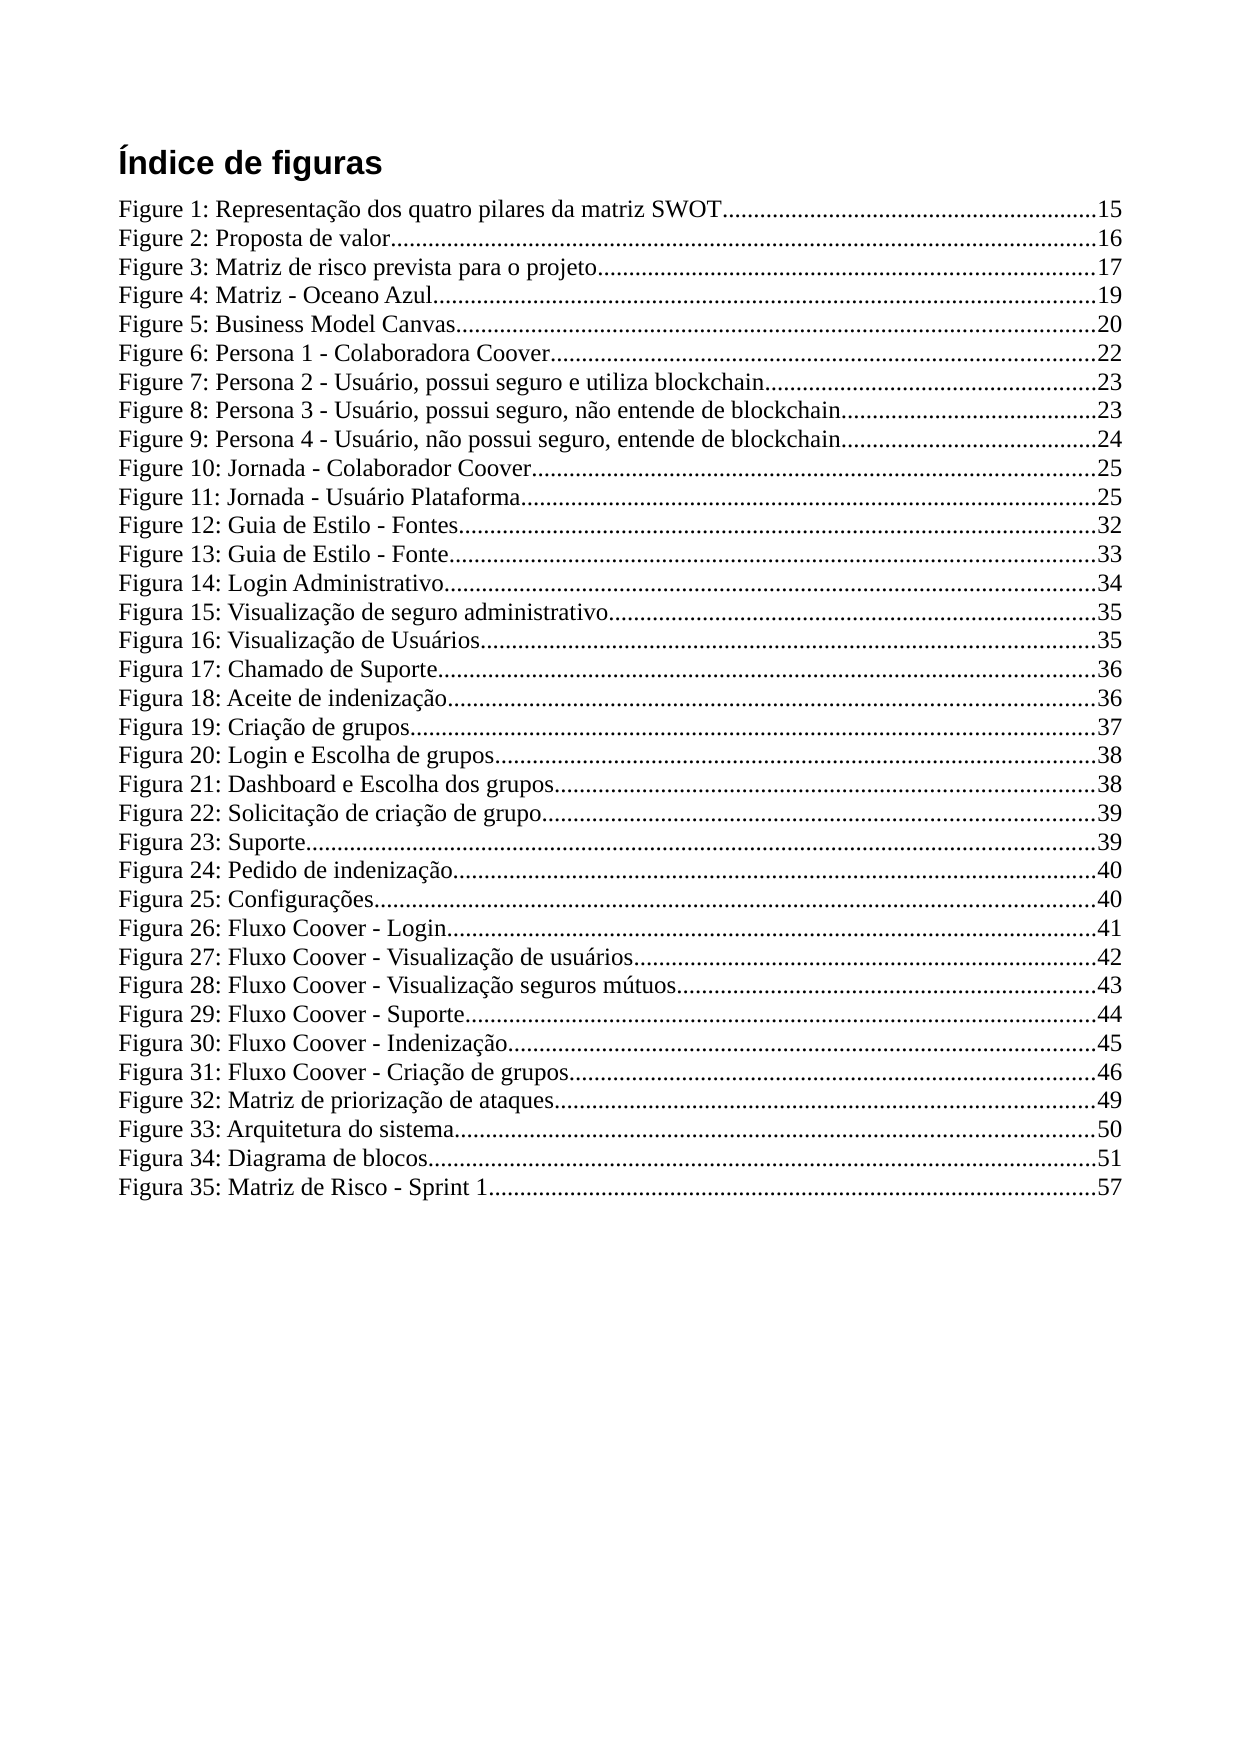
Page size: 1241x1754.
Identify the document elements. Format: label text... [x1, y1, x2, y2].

text Figura 34: Diagrama de blocos 51 [118, 1143, 1122, 1172]
text Figure 10: Jornada - Colaborador Coover 25 [118, 453, 1122, 482]
text Figura 28: Fluxo Coover - Visualização seguros mútuos 43 [118, 970, 1122, 999]
text Figure 12: Guia de Estilo - Fontes 32 [118, 510, 1122, 539]
text Figura 22: Solicitação de criação de grupo 39 [118, 798, 1122, 827]
text Figura 21: Dashboard e Escolha dos grupos 38 [118, 769, 1122, 798]
text Figure 33: Arquitetura do sistema 50 [118, 1114, 1122, 1143]
text Figura 18: Aceite de indenização 36 [118, 683, 1122, 712]
text Figura 20: Login e Escolha de grupos 38 [118, 740, 1122, 769]
text Figura 16: Visualização de Usuários 35 [118, 625, 1122, 654]
text Figura 15: Visualização de seguro administrativo 35 [118, 597, 1122, 625]
subtitle Índice de figuras [118, 143, 1122, 182]
text Figure 1: Representação dos quatro pilares da matriz SWOT 15 [118, 194, 1122, 223]
text Figura 30: Fluxo Coover - Indenização 45 [118, 1028, 1122, 1057]
text Figura 26: Fluxo Coover - Login 41 [118, 913, 1122, 942]
text Figure 13: Guia de Estilo - Fonte 33 [118, 539, 1122, 568]
text Figura 31: Fluxo Coover - Criação de grupos 46 [118, 1057, 1122, 1085]
text Figura 29: Fluxo Coover - Suporte 44 [118, 999, 1122, 1028]
text Figure 3: Matriz de risco prevista para o projeto 17 [118, 252, 1122, 280]
text Figura 24: Pedido de indenização 40 [118, 855, 1122, 884]
text Figura 23: Suporte 39 [118, 827, 1122, 855]
text Figura 14: Login Administrativo 34 [118, 568, 1122, 597]
text Figura 35: Matriz de Risco - Sprint 1 57 [118, 1172, 1122, 1200]
text Figure 9: Persona 4 - Usuário, não possui seguro, entende de blockchain 24 [118, 424, 1122, 453]
text Figure 32: Matriz de priorização de ataques 49 [118, 1085, 1122, 1114]
text Figure 8: Persona 3 - Usuário, possui seguro, não entende de blockchain 23 [118, 395, 1122, 424]
text Figure 4: Matriz - Oceano Azul 19 [118, 280, 1122, 309]
text Figure 6: Persona 1 - Colaboradora Coover 22 [118, 338, 1122, 367]
text Figura 19: Criação de grupos 37 [118, 712, 1122, 740]
text Figure 11: Jornada - Usuário Plataforma 25 [118, 482, 1122, 510]
text Figure 2: Proposta de valor 16 [118, 223, 1122, 252]
text Figura 27: Fluxo Coover - Visualização de usuários 42 [118, 942, 1122, 970]
text Figure 7: Persona 2 - Usuário, possui seguro e utiliza blockchain 23 [118, 367, 1122, 395]
text Figure 5: Business Model Canvas 20 [118, 309, 1122, 338]
text Figura 25: Configurações 40 [118, 884, 1122, 913]
text Figura 17: Chamado de Suporte 36 [118, 654, 1122, 683]
